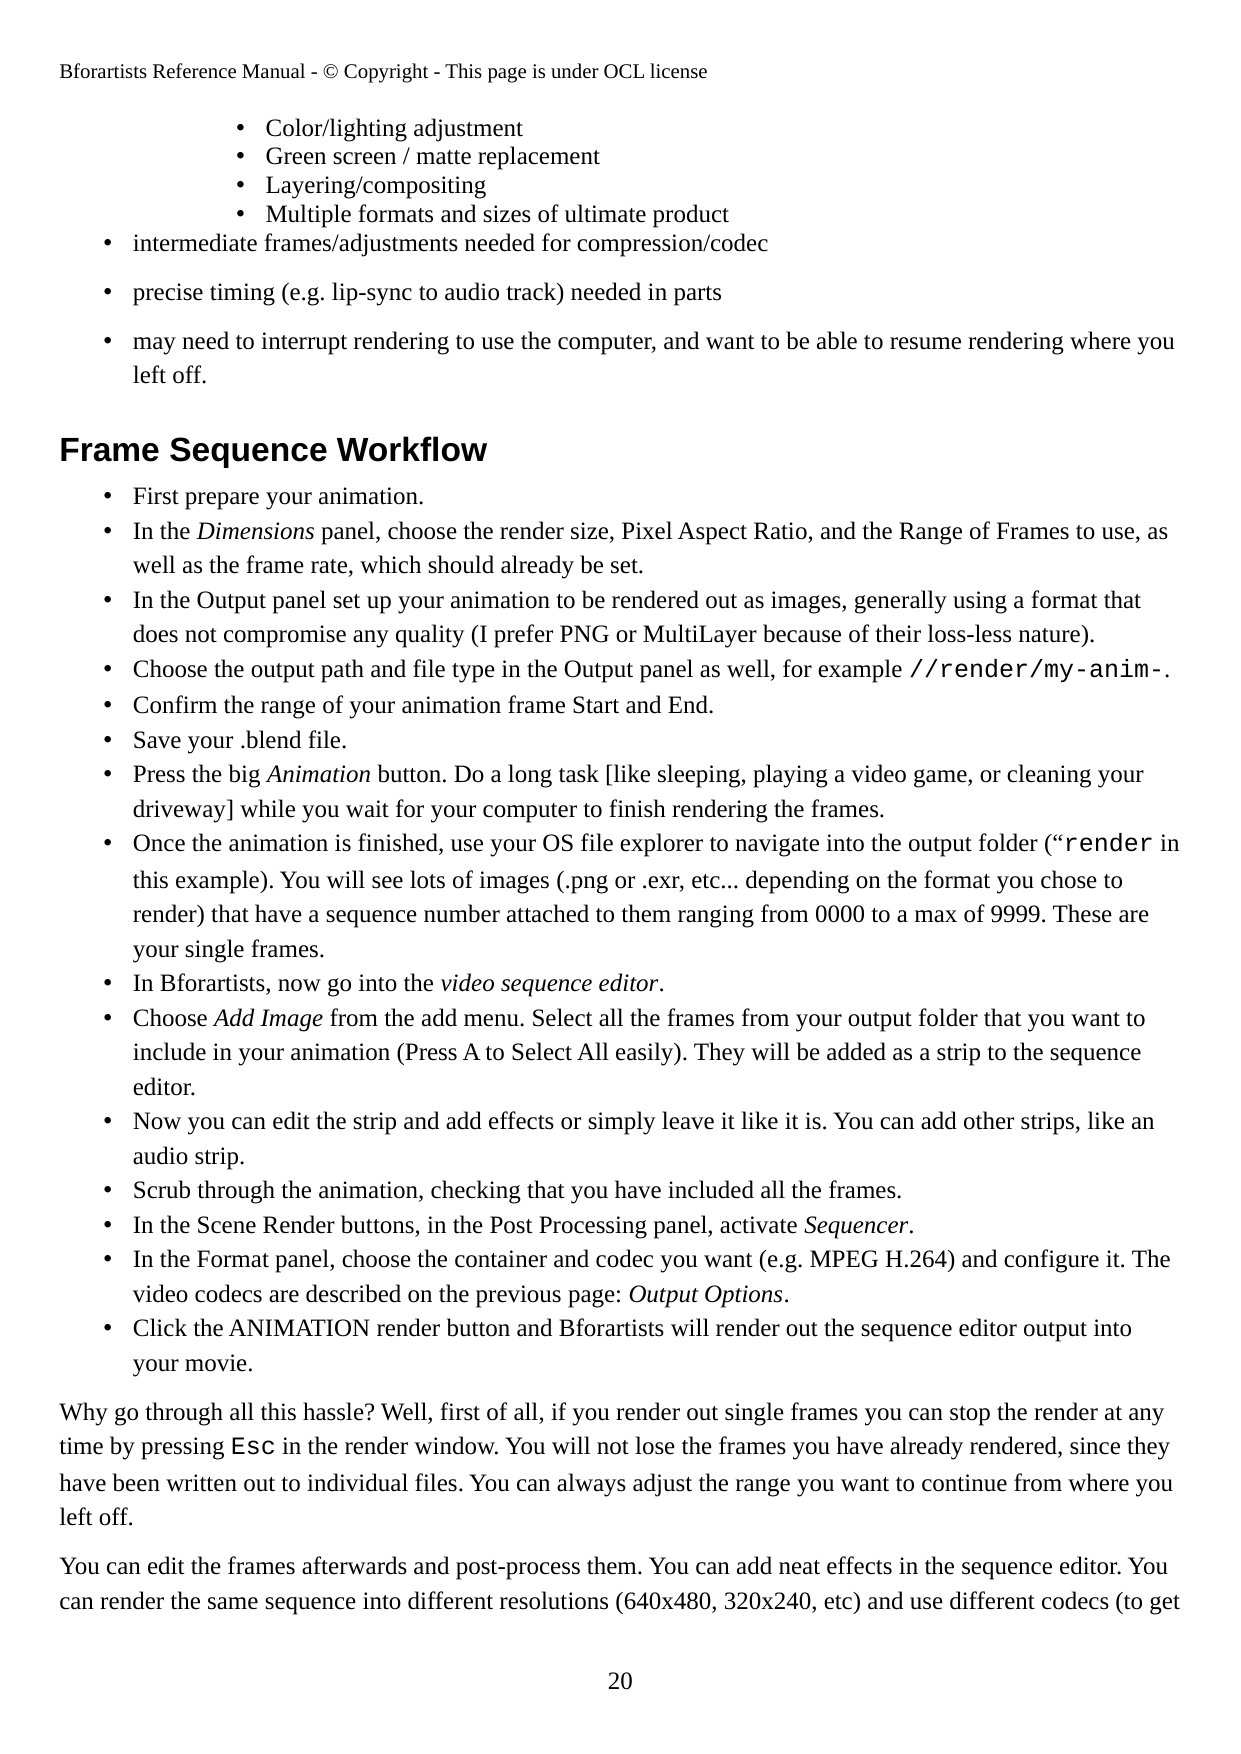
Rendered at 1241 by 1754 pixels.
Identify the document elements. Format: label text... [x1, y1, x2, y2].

text You can edit the frames afterwards and post-process them. You can add neat effects in the sequence editor. You can render the same sequence into different resolutions (640x480, 320x240, etc) and use different codecs (to get [59, 1551, 1181, 1615]
list Choose the output path and file type in the Output panel as well, for example //render/my-anim-. [103, 654, 1181, 684]
list precise timing (e.g. lip-sync to audio track) needed in parts [103, 277, 1181, 305]
list In Bforartists, now go into the video sequence editor. [103, 968, 1181, 997]
list In the Scene Render buttons, in the Post Processing panel, activate Sequencer. [103, 1210, 1181, 1239]
list Confirm the range of your animation frame Start and End. [103, 691, 1181, 719]
list Color/lighting adjustment [236, 113, 1181, 141]
list may need to interrupt rendering to use the computer, and want to be able to resume rendering where you left off. [103, 326, 1181, 389]
list Layering/compositing [236, 170, 1181, 199]
list Save your .blend file. [103, 725, 1181, 754]
text Why go through all this hassle? Well, first of all, if you render out single frames you can stop the render at any time by pressing Esc in the render window. You will not lose the frames you have already rendered, since they have been written out to individual files. You can always adjust the range you want to continue from where you left off. [59, 1397, 1181, 1531]
list Click the ANIMATION render button and Bforartists will render out the sequence editor output into your movie. [103, 1313, 1181, 1377]
list Choose Add Image from the add menu. Select all the frames from your output folder that you want to include in your animation (Press A to Select All easily). They will be added as a strip to the sequence editor. [103, 1003, 1181, 1101]
list First prepare your animation. [103, 481, 1181, 510]
list Once the animation is finished, use your OS file explorer to navigate into the output folder (“render in this example). You will see lots of images (.png or .exr, etc... depending on the format you chose to render) that have a sequence number attached to them ranging from 0000 to a max of 9999. These are your single frames. [103, 828, 1181, 963]
list Multiple formats and sizes of ultimate product [236, 199, 1181, 228]
subtitle Frame Sequence Workflow [59, 430, 1181, 469]
list Now you can edit the strip and add effects or simply leave it like it is. You can add other strips, like an audio strip. [103, 1106, 1181, 1170]
list Green screen / matte replacement [236, 141, 1181, 170]
list In the Output panel set up your animation to be rendered out as images, generally using a format that does not compromise any quality (I prefer PNG or MultiLayer because of their loss-less nature). [103, 585, 1181, 648]
list intermediate frames/adjustments needed for compression/codec [103, 228, 1181, 256]
list Scrub through the animation, checking that you have included all the frames. [103, 1175, 1181, 1204]
list In the Format panel, choose the container and codec you want (e.g. MPEG H.264) and configure it. The video codecs are described on the previous page: Output Options. [103, 1244, 1181, 1308]
list Press the big Animation button. Do a long task [like sleeping, playing a video game, or cleaning your driveway] while you wait for your computer to finish rendering the frames. [103, 759, 1181, 823]
list In the Dimensions panel, choose the render size, Pixel Aspect Ratio, and the Range of Frames to use, as well as the frame rate, which should already be set. [103, 516, 1181, 579]
